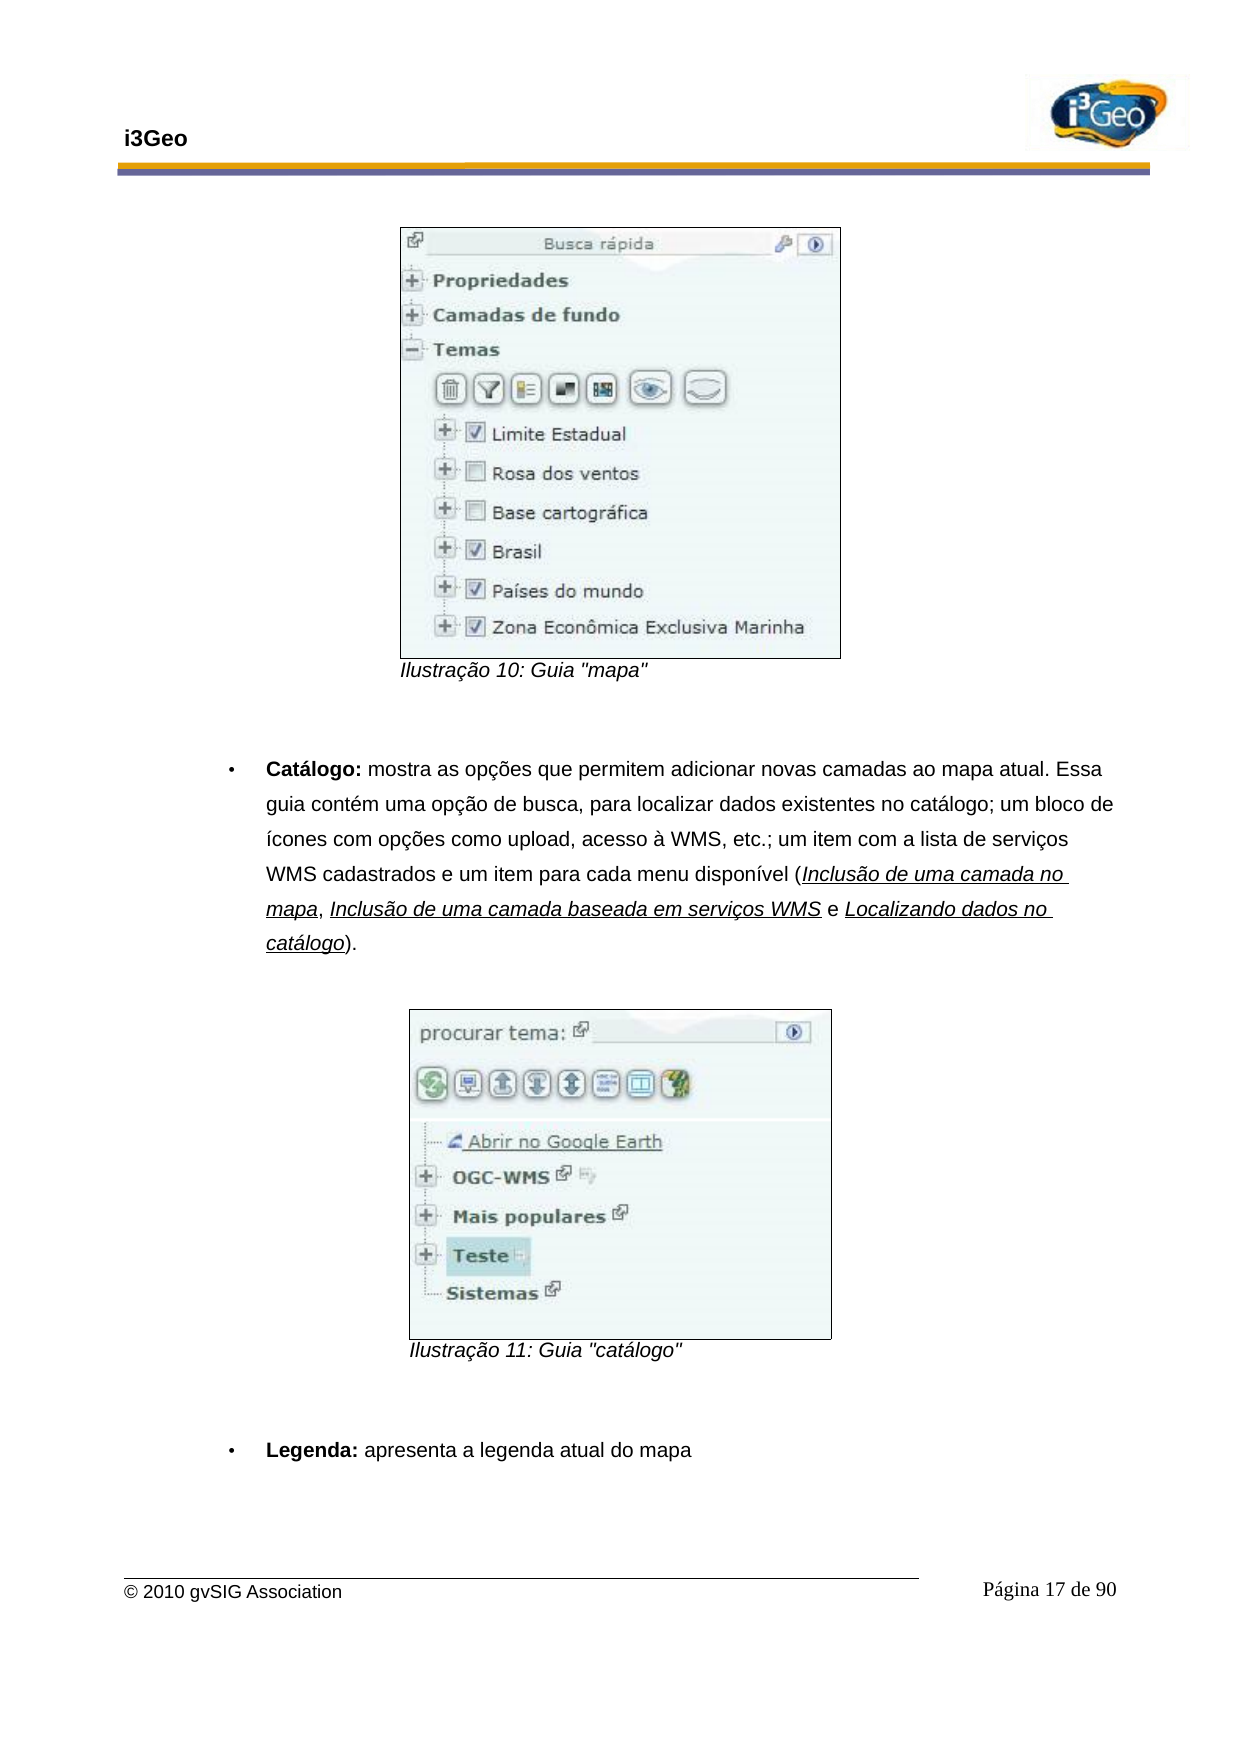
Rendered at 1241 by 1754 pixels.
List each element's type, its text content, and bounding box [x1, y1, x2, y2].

list Legenda: apresenta a legenda atual do mapa [228, 1439, 1122, 1462]
picture [410, 1010, 831, 1339]
list Ilustração 11: Guia "catálogo" [409, 1340, 831, 1362]
list Catálogo: mostra as opções que permitem adicionar novas camadas ao mapa atual. Essa guia contém uma opção de busca, para localizar dados existentes no catálogo; um bloco de ícones com opções como upload, acesso à WMS, etc.; um item com a lista de serviços WMS cadastrados e um item para cada menu disponível (Inclusão de uma camada no mapa, Inclusão de uma camada baseada em serviços WMS e Localizando dados no catálogo). [228, 758, 1122, 955]
picture [401, 228, 840, 658]
picture [1025, 74, 1191, 151]
list Ilustração 10: Guia "mapa" [400, 659, 840, 681]
